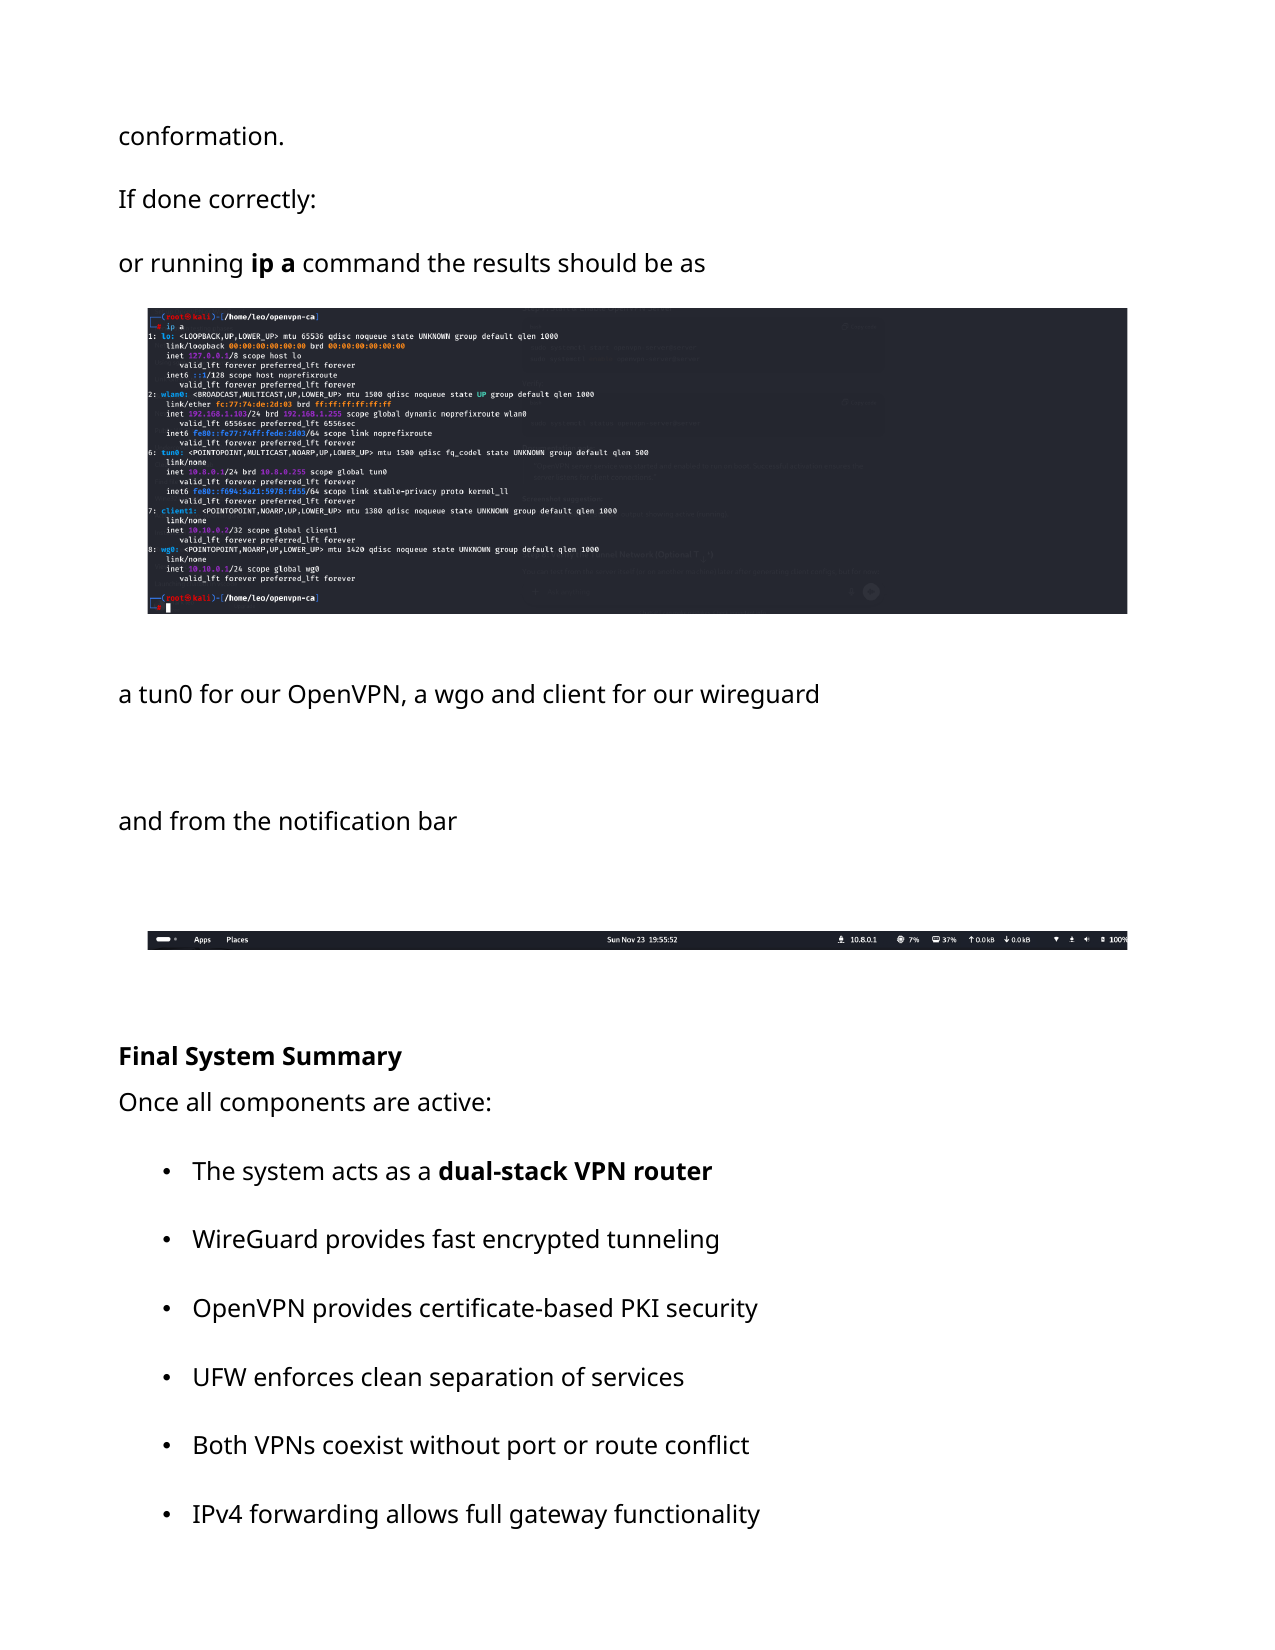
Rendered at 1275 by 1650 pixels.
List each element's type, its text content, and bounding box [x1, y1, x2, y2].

text conformation. [118, 118, 1157, 152]
subtitle Final System Summary [118, 1038, 1157, 1072]
list Both VPNs coexist without port or route conflict [162, 1428, 1157, 1462]
text If done correctly: [118, 182, 1157, 216]
list OpenVPN provides certificate-based PKI security [162, 1291, 1157, 1325]
list UFW enforces clean separation of services [162, 1359, 1157, 1393]
list IPv4 forwarding allows full gateway functionality [162, 1497, 1157, 1531]
picture [147, 308, 1128, 614]
list The system acts as a dual-stack VPN router [162, 1153, 1157, 1187]
text or running ip a command the results should be as [118, 245, 1157, 279]
list WireGuard provides fast encrypted tunneling [162, 1222, 1157, 1256]
text and from the notification bar [118, 804, 1157, 838]
text a tun0 for our OpenVPN, a wgo and client for our wireguard [118, 677, 1157, 711]
picture [147, 931, 1128, 950]
text Once all components are active: [118, 1085, 1157, 1119]
